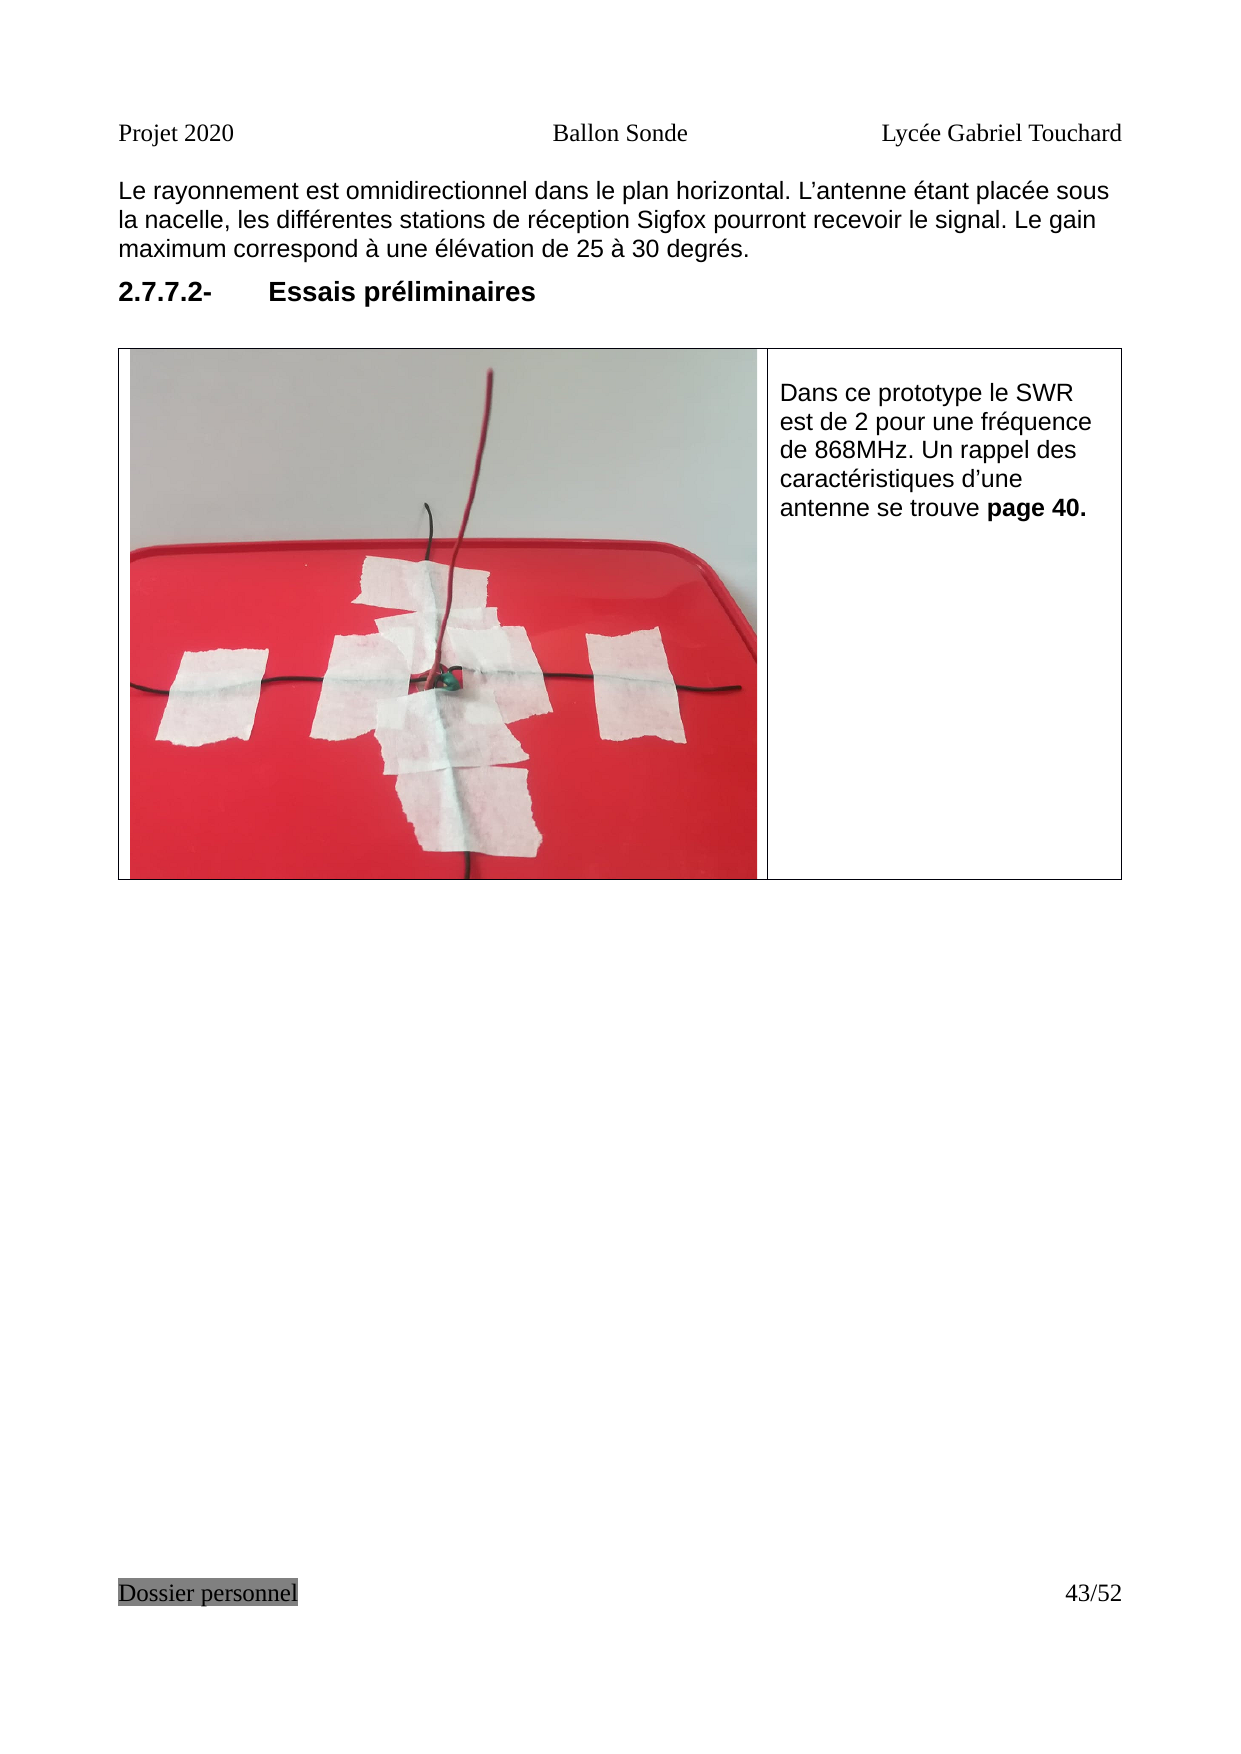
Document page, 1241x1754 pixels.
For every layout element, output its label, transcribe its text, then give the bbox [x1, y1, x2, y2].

subtitle Essais préliminaires [118, 275, 1122, 307]
table_header [758, 349, 767, 879]
table_header Dans ce prototype le SWR est de 2 pour une fréquence de 868MHz. Un rappel des caractéristiques d’une antenne se trouve page 40. [768, 349, 1121, 879]
text Le rayonnement est omnidirectionnel dans le plan horizontal. L’antenne étant placée sous la nacelle, les différentes stations de réception Sigfox pourront recevoir le signal. Le gain maximum correspond à une élévation de 25 à 30 degrés. [118, 176, 1122, 263]
table_header [119, 349, 130, 879]
